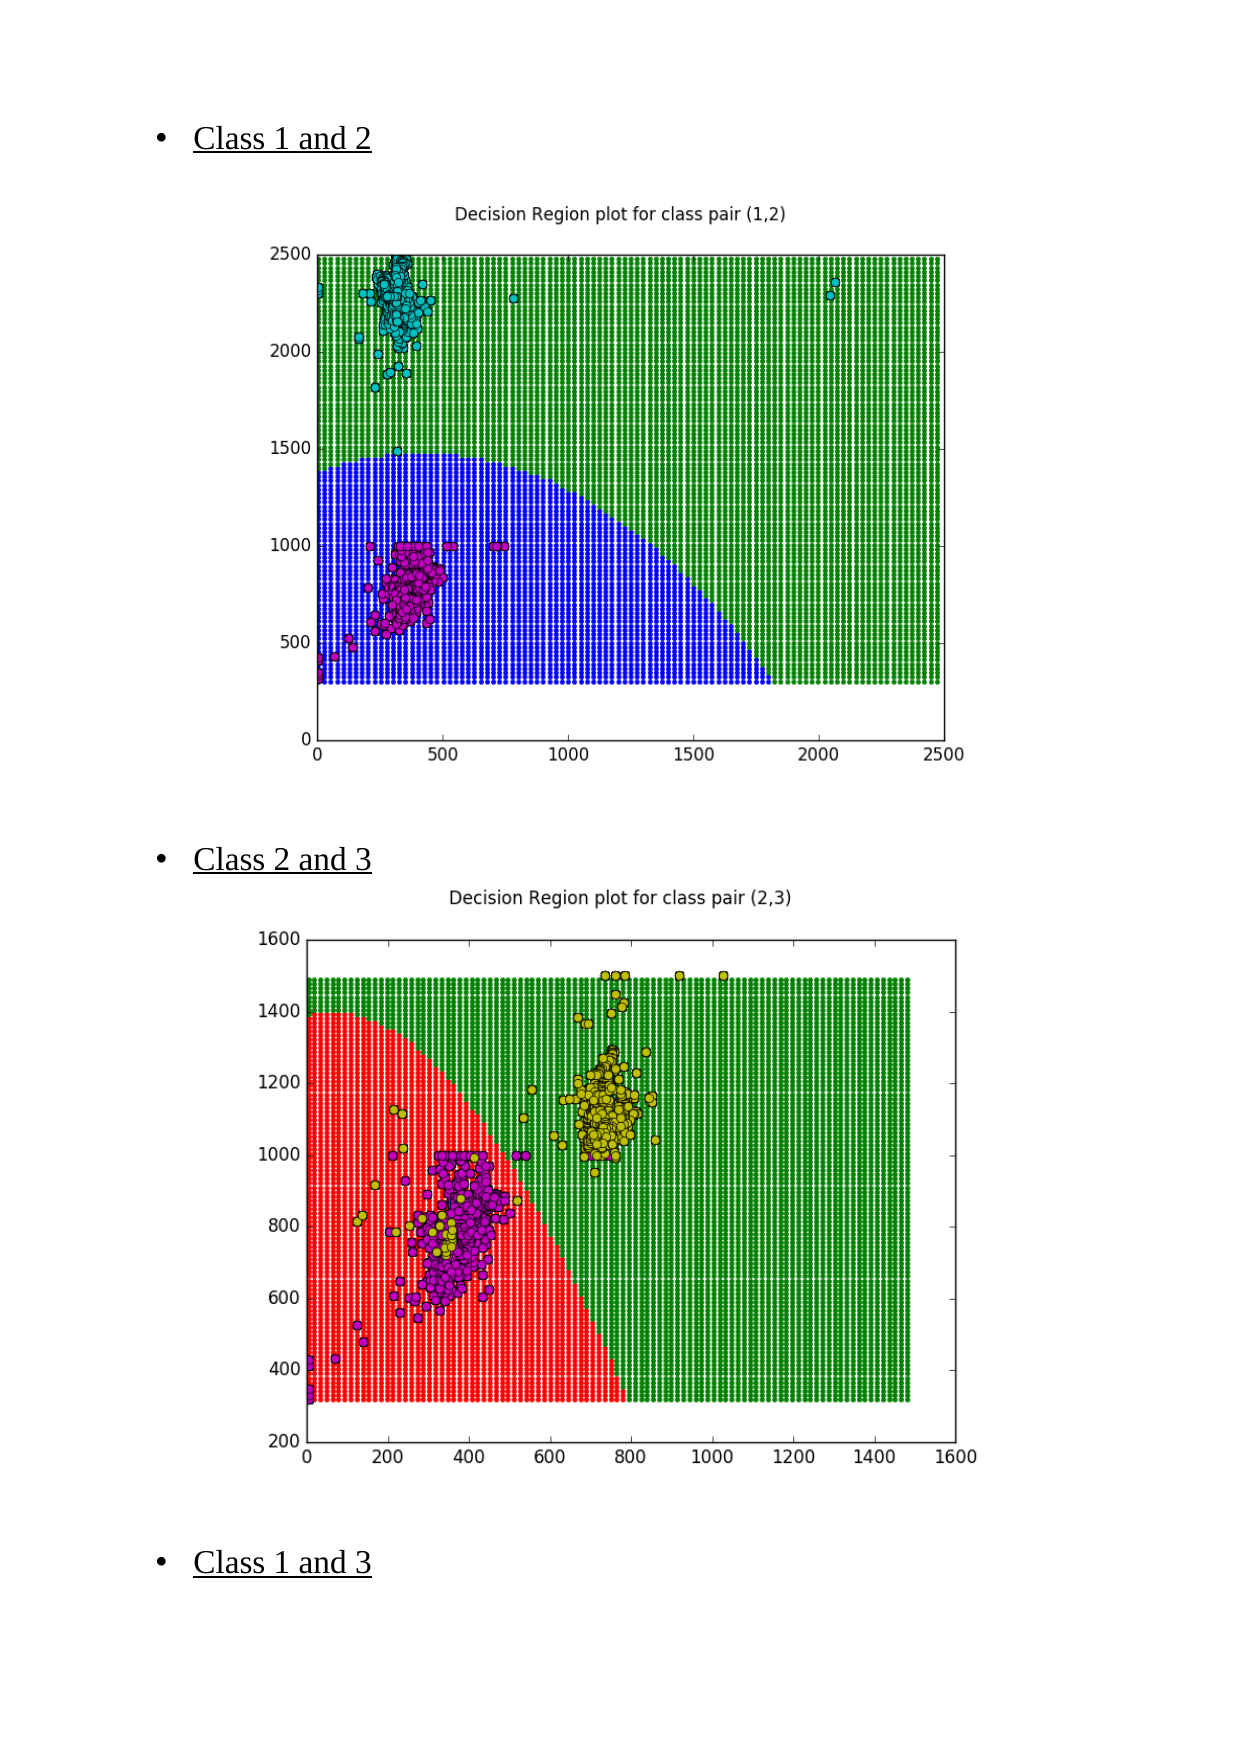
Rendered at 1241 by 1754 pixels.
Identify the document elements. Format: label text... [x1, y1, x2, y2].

list Class 1 and 2 [156, 118, 1122, 156]
list Class 1 and 3 [156, 1543, 1122, 1581]
picture [216, 194, 1025, 801]
list Class 2 and 3 [156, 839, 1122, 877]
picture [202, 877, 1039, 1505]
